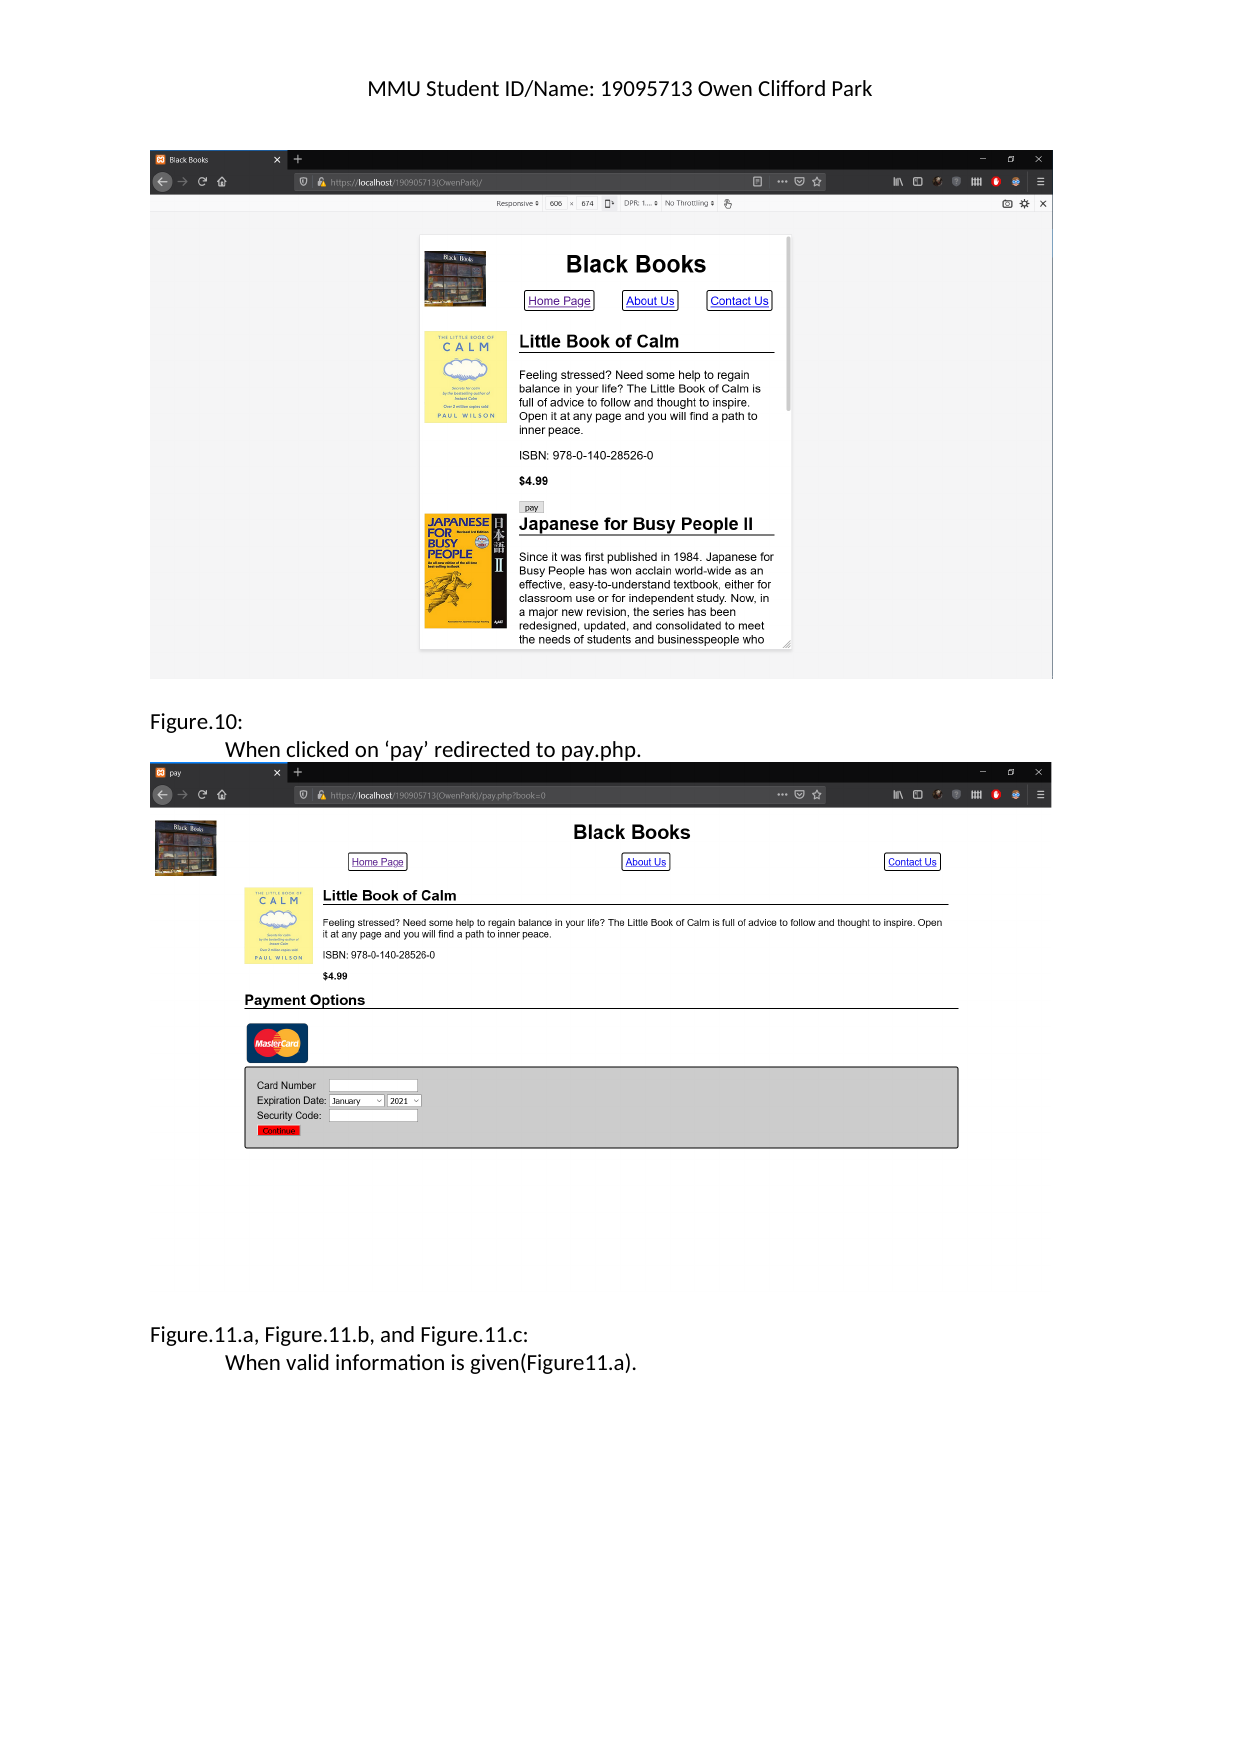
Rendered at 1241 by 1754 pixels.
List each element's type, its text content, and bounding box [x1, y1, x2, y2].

text When valid information is given(Figure11.a). [150, 1348, 1090, 1376]
text When clicked on ‘pay’ redirected to pay.php. [150, 735, 1090, 763]
text Figure.10: [150, 707, 1090, 735]
text Figure.11.a, Figure.11.b, and Figure.11.c: [150, 1320, 1090, 1348]
